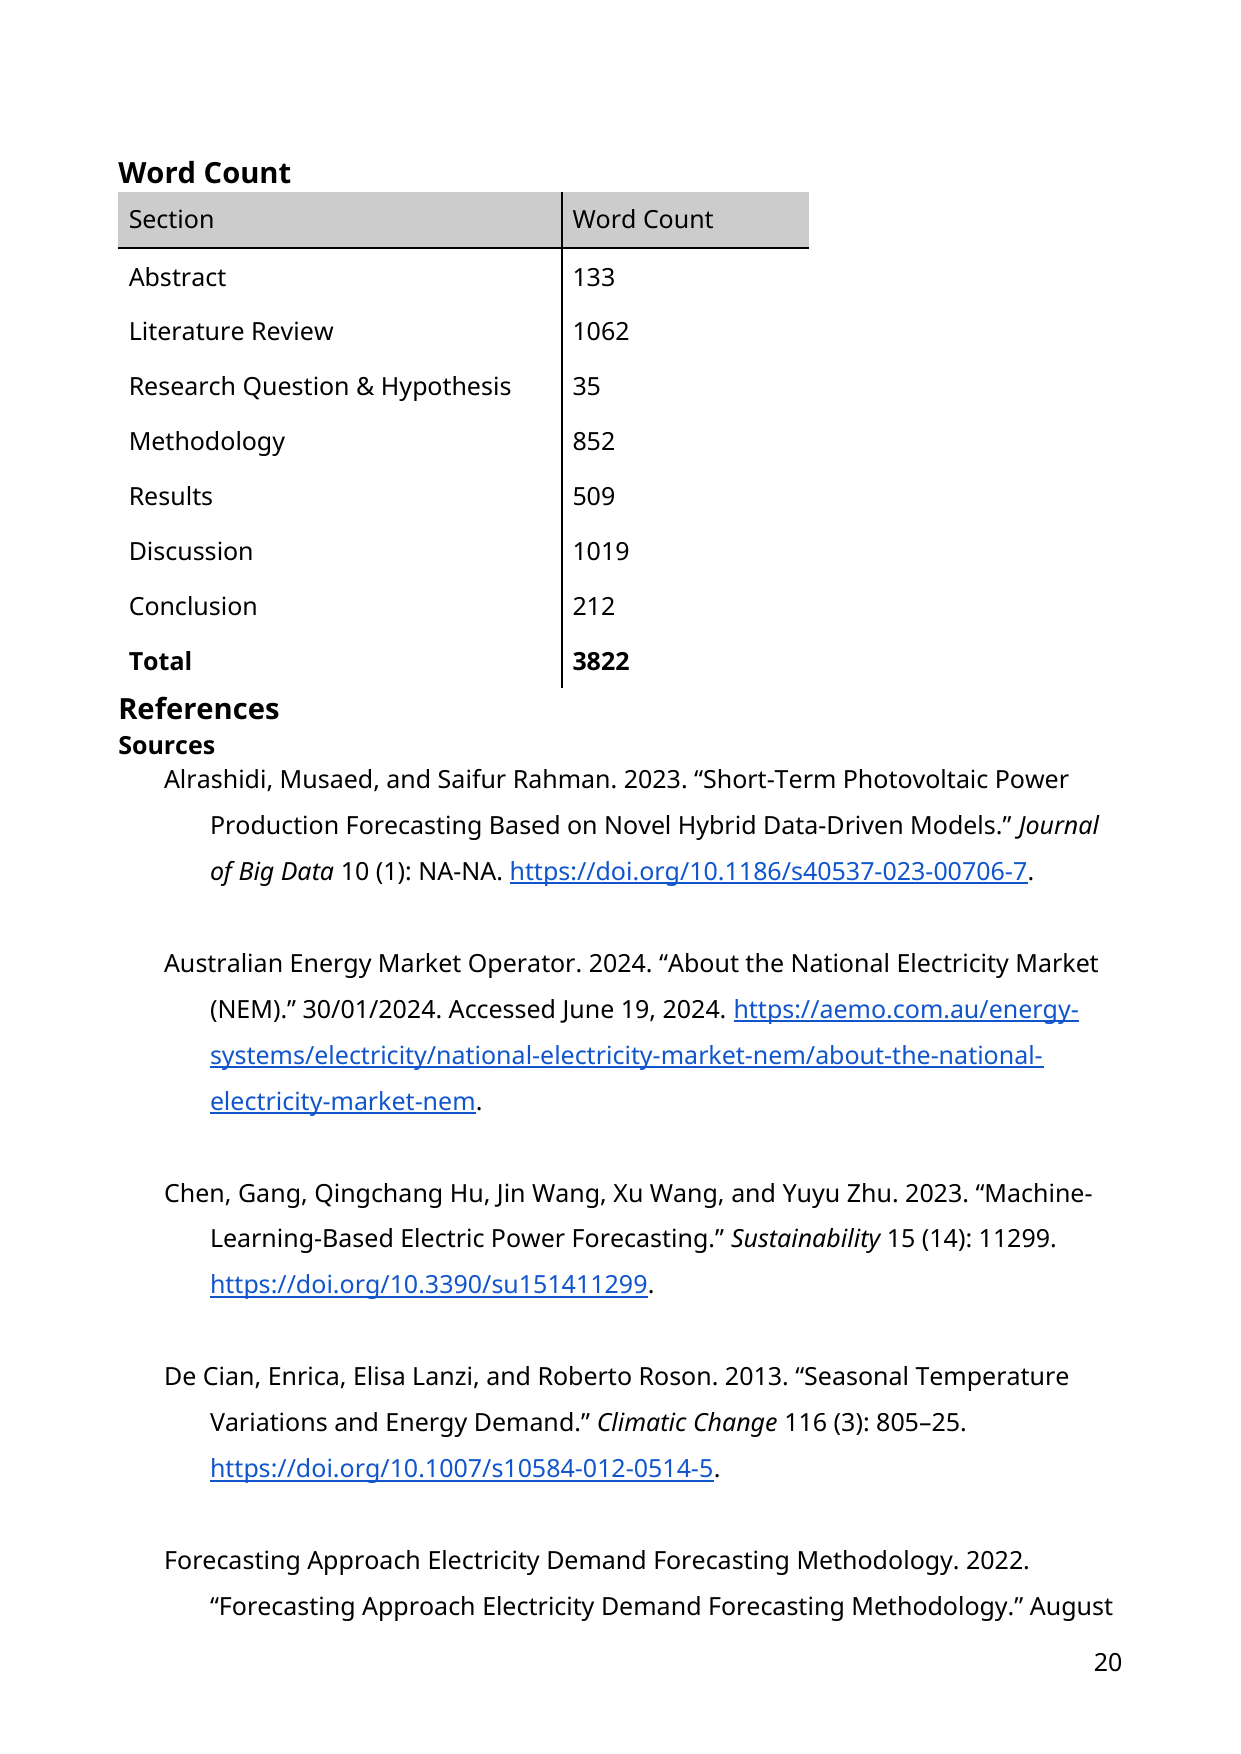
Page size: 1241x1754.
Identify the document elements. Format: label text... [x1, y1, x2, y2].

table_cell Conclusion [118, 578, 561, 633]
table_cell Research Question & Hypothesis [118, 359, 561, 413]
table_cell 852 [563, 414, 809, 468]
table_cell 509 [563, 469, 809, 523]
subtitle Word Count [118, 152, 1122, 192]
subtitle References [118, 688, 1122, 728]
table_cell Total [118, 633, 561, 688]
text Australian Energy Market Operator. 2024. “About the National Electricity Market (NEM).” 30/01/2024. Accessed June 19, 2024. https://aemo.com.au/energy-systems/electricity/national-electricity-market-nem/about-the-national-electricity-market-nem. [164, 946, 1122, 1117]
table_cell Methodology [118, 414, 561, 468]
text Alrashidi, Musaed, and Saifur Rahman. 2023. “Short-Term Photovoltaic Power Production Forecasting Based on Novel Hybrid Data-Driven Models.” Journal of Big Data 10 (1): NA-NA. https://doi.org/10.1186/s40537-023-00706-7. [164, 762, 1122, 888]
table_cell 1062 [563, 304, 809, 358]
table_cell 1019 [563, 523, 809, 578]
text Chen, Gang, Qingchang Hu, Jin Wang, Xu Wang, and Yuyu Zhu. 2023. “Machine-Learning-Based Electric Power Forecasting.” Sustainability 15 (14): 11299. https://doi.org/10.3390/su151411299. [164, 1175, 1122, 1301]
table_cell Discussion [118, 523, 561, 578]
table_cell 3822 [563, 633, 809, 688]
table_cell Literature Review [118, 304, 561, 358]
table_cell 133 [563, 249, 809, 304]
table_header Word Count [563, 192, 809, 247]
text De Cian, Enrica, Elisa Lanzi, and Roberto Roson. 2013. “Seasonal Temperature Variations and Energy Demand.” Climatic Change 116 (3): 805–25. https://doi.org/10.1007/s10584-012-0514-5. [164, 1359, 1122, 1485]
table_cell 35 [563, 359, 809, 413]
table_header Section [118, 192, 561, 247]
table_cell Results [118, 469, 561, 523]
text Forecasting Approach Electricity Demand Forecasting Methodology. 2022. “Forecasting Approach Electricity Demand Forecasting Methodology.” August [164, 1543, 1122, 1623]
table_cell Abstract [118, 249, 561, 304]
subtitle Sources [118, 728, 1122, 762]
table_cell 212 [563, 578, 809, 633]
